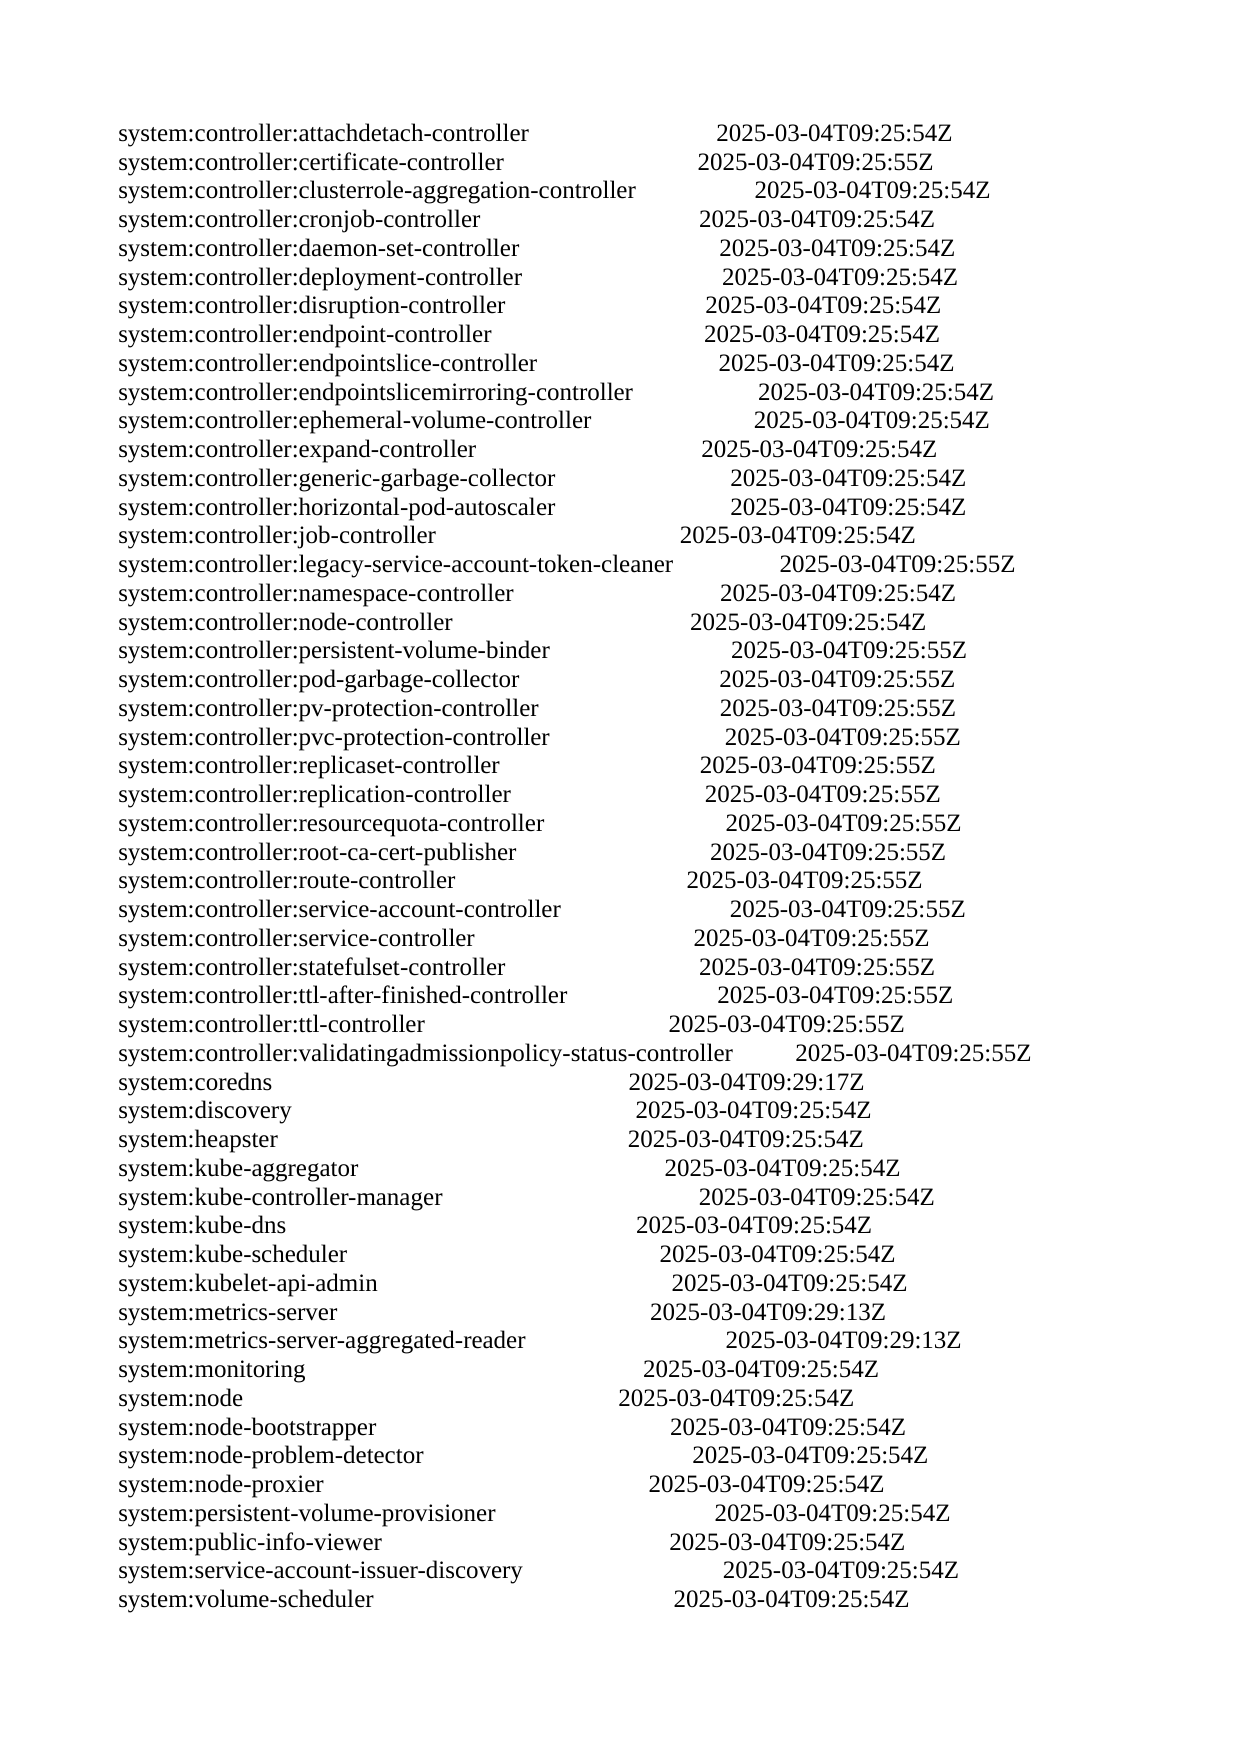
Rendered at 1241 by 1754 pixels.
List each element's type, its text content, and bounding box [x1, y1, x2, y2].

text system:controller:pod-garbage-collector 2025-03-04T09:25:55Z [118, 664, 1122, 693]
text system:controller:resourcequota-controller 2025-03-04T09:25:55Z [118, 808, 1122, 837]
text system:controller:namespace-controller 2025-03-04T09:25:54Z [118, 578, 1122, 607]
text system:coredns 2025-03-04T09:29:17Z [118, 1067, 1122, 1096]
text system:controller:ttl-after-finished-controller 2025-03-04T09:25:55Z [118, 981, 1122, 1009]
text system:persistent-volume-provisioner 2025-03-04T09:25:54Z [118, 1498, 1122, 1527]
text system:controller:generic-garbage-collector 2025-03-04T09:25:54Z [118, 463, 1122, 492]
text system:kubelet-api-admin 2025-03-04T09:25:54Z [118, 1268, 1122, 1297]
text system:metrics-server-aggregated-reader 2025-03-04T09:29:13Z [118, 1326, 1122, 1354]
text system:controller:persistent-volume-binder 2025-03-04T09:25:55Z [118, 636, 1122, 664]
text system:public-info-viewer 2025-03-04T09:25:54Z [118, 1527, 1122, 1556]
text system:heapster 2025-03-04T09:25:54Z [118, 1124, 1122, 1153]
text system:controller:job-controller 2025-03-04T09:25:54Z [118, 521, 1122, 549]
text system:controller:attachdetach-controller 2025-03-04T09:25:54Z [118, 118, 1122, 147]
text system:kube-scheduler 2025-03-04T09:25:54Z [118, 1239, 1122, 1268]
text system:controller:service-controller 2025-03-04T09:25:55Z [118, 923, 1122, 952]
text system:kube-dns 2025-03-04T09:25:54Z [118, 1211, 1122, 1239]
text system:kube-controller-manager 2025-03-04T09:25:54Z [118, 1182, 1122, 1211]
text system:controller:replicaset-controller 2025-03-04T09:25:55Z [118, 751, 1122, 779]
text system:controller:root-ca-cert-publisher 2025-03-04T09:25:55Z [118, 837, 1122, 866]
text system:volume-scheduler 2025-03-04T09:25:54Z [118, 1584, 1122, 1613]
text system:controller:horizontal-pod-autoscaler 2025-03-04T09:25:54Z [118, 492, 1122, 521]
text system:controller:service-account-controller 2025-03-04T09:25:55Z [118, 894, 1122, 923]
text system:controller:pv-protection-controller 2025-03-04T09:25:55Z [118, 693, 1122, 722]
text system:controller:expand-controller 2025-03-04T09:25:54Z [118, 434, 1122, 463]
text system:metrics-server 2025-03-04T09:29:13Z [118, 1297, 1122, 1326]
text system:node-problem-detector 2025-03-04T09:25:54Z [118, 1441, 1122, 1469]
text system:controller:endpointslice-controller 2025-03-04T09:25:54Z [118, 348, 1122, 377]
text system:node 2025-03-04T09:25:54Z [118, 1383, 1122, 1412]
text system:controller:node-controller 2025-03-04T09:25:54Z [118, 607, 1122, 636]
text system:controller:daemon-set-controller 2025-03-04T09:25:54Z [118, 233, 1122, 262]
text system:controller:replication-controller 2025-03-04T09:25:55Z [118, 779, 1122, 808]
text system:controller:cronjob-controller 2025-03-04T09:25:54Z [118, 204, 1122, 233]
text system:controller:deployment-controller 2025-03-04T09:25:54Z [118, 262, 1122, 291]
text system:controller:disruption-controller 2025-03-04T09:25:54Z [118, 291, 1122, 319]
text system:controller:ephemeral-volume-controller 2025-03-04T09:25:54Z [118, 406, 1122, 434]
text system:discovery 2025-03-04T09:25:54Z [118, 1096, 1122, 1124]
text system:controller:clusterrole-aggregation-controller 2025-03-04T09:25:54Z [118, 176, 1122, 204]
text system:service-account-issuer-discovery 2025-03-04T09:25:54Z [118, 1556, 1122, 1584]
text system:node-proxier 2025-03-04T09:25:54Z [118, 1469, 1122, 1498]
text system:monitoring 2025-03-04T09:25:54Z [118, 1354, 1122, 1383]
text system:controller:legacy-service-account-token-cleaner 2025-03-04T09:25:55Z [118, 549, 1122, 578]
text system:controller:route-controller 2025-03-04T09:25:55Z [118, 866, 1122, 894]
text system:controller:pvc-protection-controller 2025-03-04T09:25:55Z [118, 722, 1122, 751]
text system:kube-aggregator 2025-03-04T09:25:54Z [118, 1153, 1122, 1182]
text system:controller:statefulset-controller 2025-03-04T09:25:55Z [118, 952, 1122, 981]
text system:controller:validatingadmissionpolicy-status-controller 2025-03-04T09:25:55Z [118, 1038, 1122, 1067]
text system:node-bootstrapper 2025-03-04T09:25:54Z [118, 1412, 1122, 1441]
text system:controller:endpointslicemirroring-controller 2025-03-04T09:25:54Z [118, 377, 1122, 406]
text system:controller:ttl-controller 2025-03-04T09:25:55Z [118, 1009, 1122, 1038]
text system:controller:endpoint-controller 2025-03-04T09:25:54Z [118, 319, 1122, 348]
text system:controller:certificate-controller 2025-03-04T09:25:55Z [118, 147, 1122, 176]
